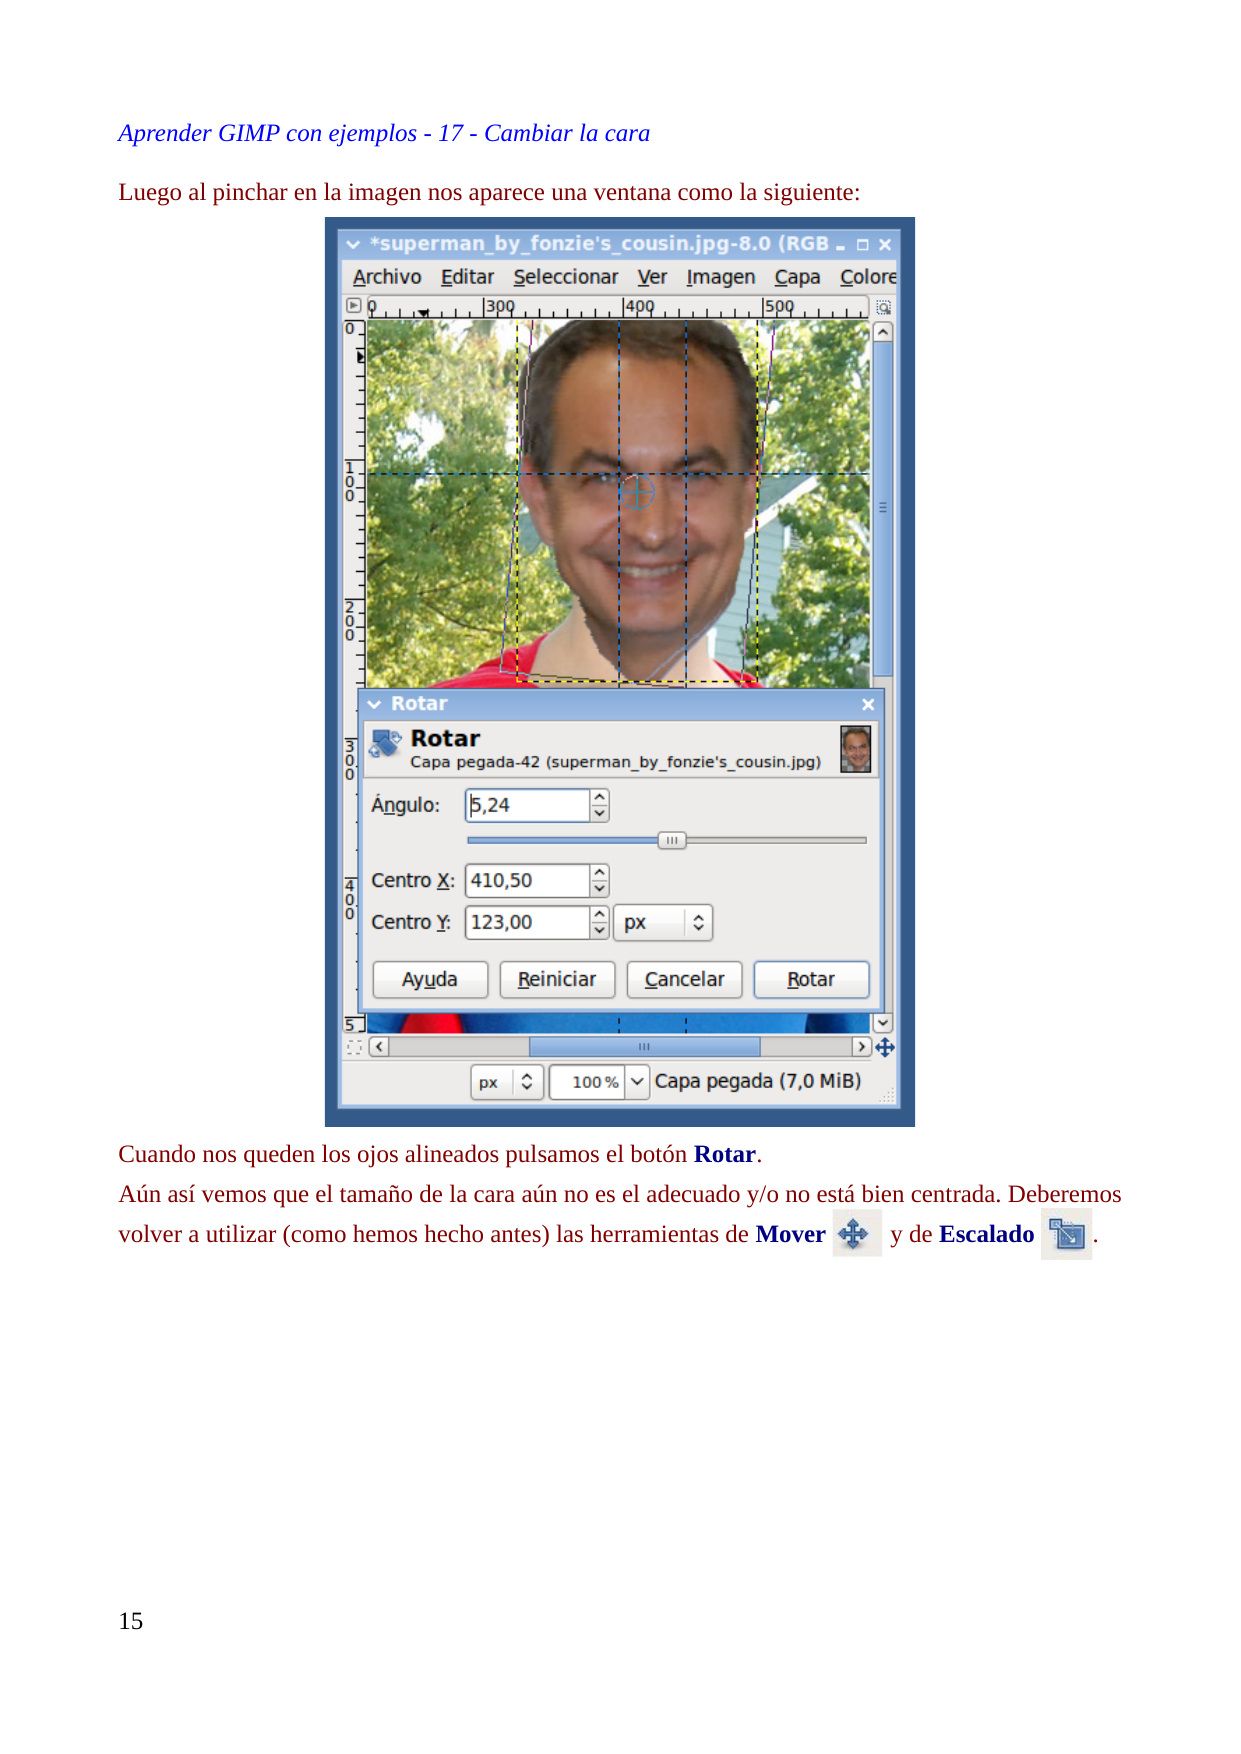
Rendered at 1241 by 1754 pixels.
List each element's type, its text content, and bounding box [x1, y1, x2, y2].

picture [832, 1208, 884, 1260]
picture [324, 217, 916, 1127]
picture [1041, 1208, 1093, 1260]
text Luego al pinchar en la imagen nos aparece una ventana como la siguiente: [118, 177, 1122, 206]
text Aún así vemos que el tamaño de la cara aún no es el adecuado y/o no está bien centrada. Deberemos volver a utilizar (como hemos hecho antes) las herramientas de Mover y de Escalado . [118, 1179, 1122, 1260]
text Cuando nos queden los ojos alineados pulsamos el botón Rotar. [118, 1139, 1122, 1168]
